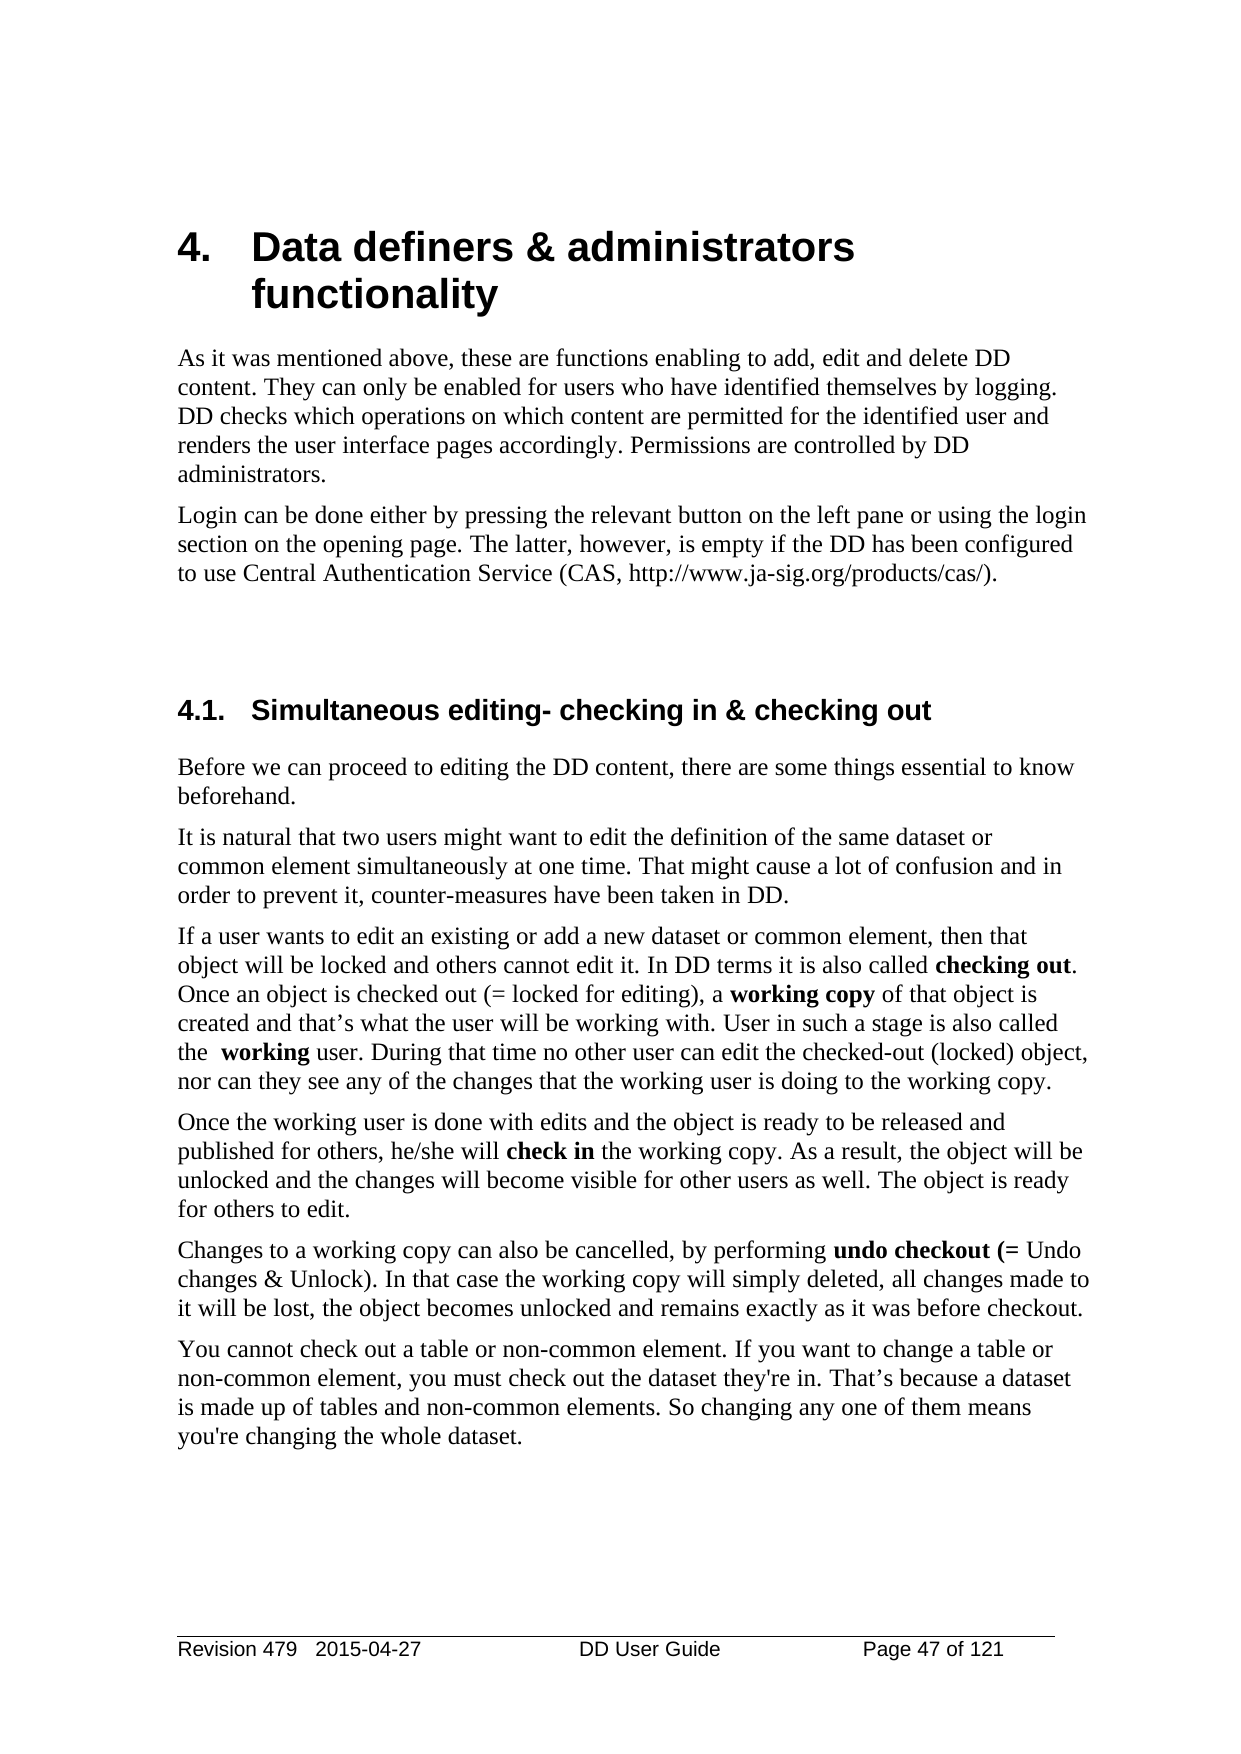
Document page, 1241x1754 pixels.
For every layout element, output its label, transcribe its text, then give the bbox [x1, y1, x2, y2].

text Once the working user is done with edits and the object is ready to be released and published for others, he/she will check in the working copy. As a result, the object will be unlocked and the changes will become visible for other users as well. The object is ready for others to edit. [177, 1107, 1092, 1223]
text Before we can proceed to editing the DD content, there are some things essential to know beforehand. [177, 752, 1092, 810]
subtitle Simultaneous editing- checking in & checking out [177, 693, 1092, 727]
text If a user wants to edit an existing or add a new dataset or common element, then that object will be locked and others cannot edit it. In DD terms it is also called checking out. Once an object is checked out (= locked for editing), a working copy of that object is created and that’s what the user will be working with. User in such a stage is also called the working user. During that time no other user can edit the checked-out (locked) object, nor can they see any of the changes that the working user is doing to the working copy. [177, 921, 1092, 1095]
text It is natural that two users might want to edit the definition of the same dataset or common element simultaneously at one time. That might cause a lot of confusion and in order to prevent it, counter-measures have been taken in DD. [177, 822, 1092, 909]
text You cannot check out a table or non-common element. If you want to change a table or non-common element, you must check out the dataset they're in. That’s because a dataset is made up of tables and non-common elements. So changing any one of them means you're changing the whole dataset. [177, 1334, 1092, 1450]
text Changes to a working copy can also be cancelled, by performing undo checkout (= Undo changes & Unlock). In that case the working copy will simply deleted, all changes made to it will be lost, the object becomes unlocked and remains exactly as it was before checkout. [177, 1235, 1092, 1322]
text Login can be done either by pressing the relevant button on the left pane or using the login section on the opening page. The latter, however, is empty if the DD has been configured to use Central Authentication Service (CAS, http://www.ja-sig.org/products/cas/). [177, 500, 1092, 587]
subtitle Data definers & administrators functionality [177, 222, 1092, 318]
text As it was mentioned above, these are functions enabling to add, edit and delete DD content. They can only be enabled for users who have identified themselves by logging. DD checks which operations on which content are permitted for the identified user and renders the user interface pages accordingly. Permissions are controlled by DD administrators. [177, 343, 1092, 488]
